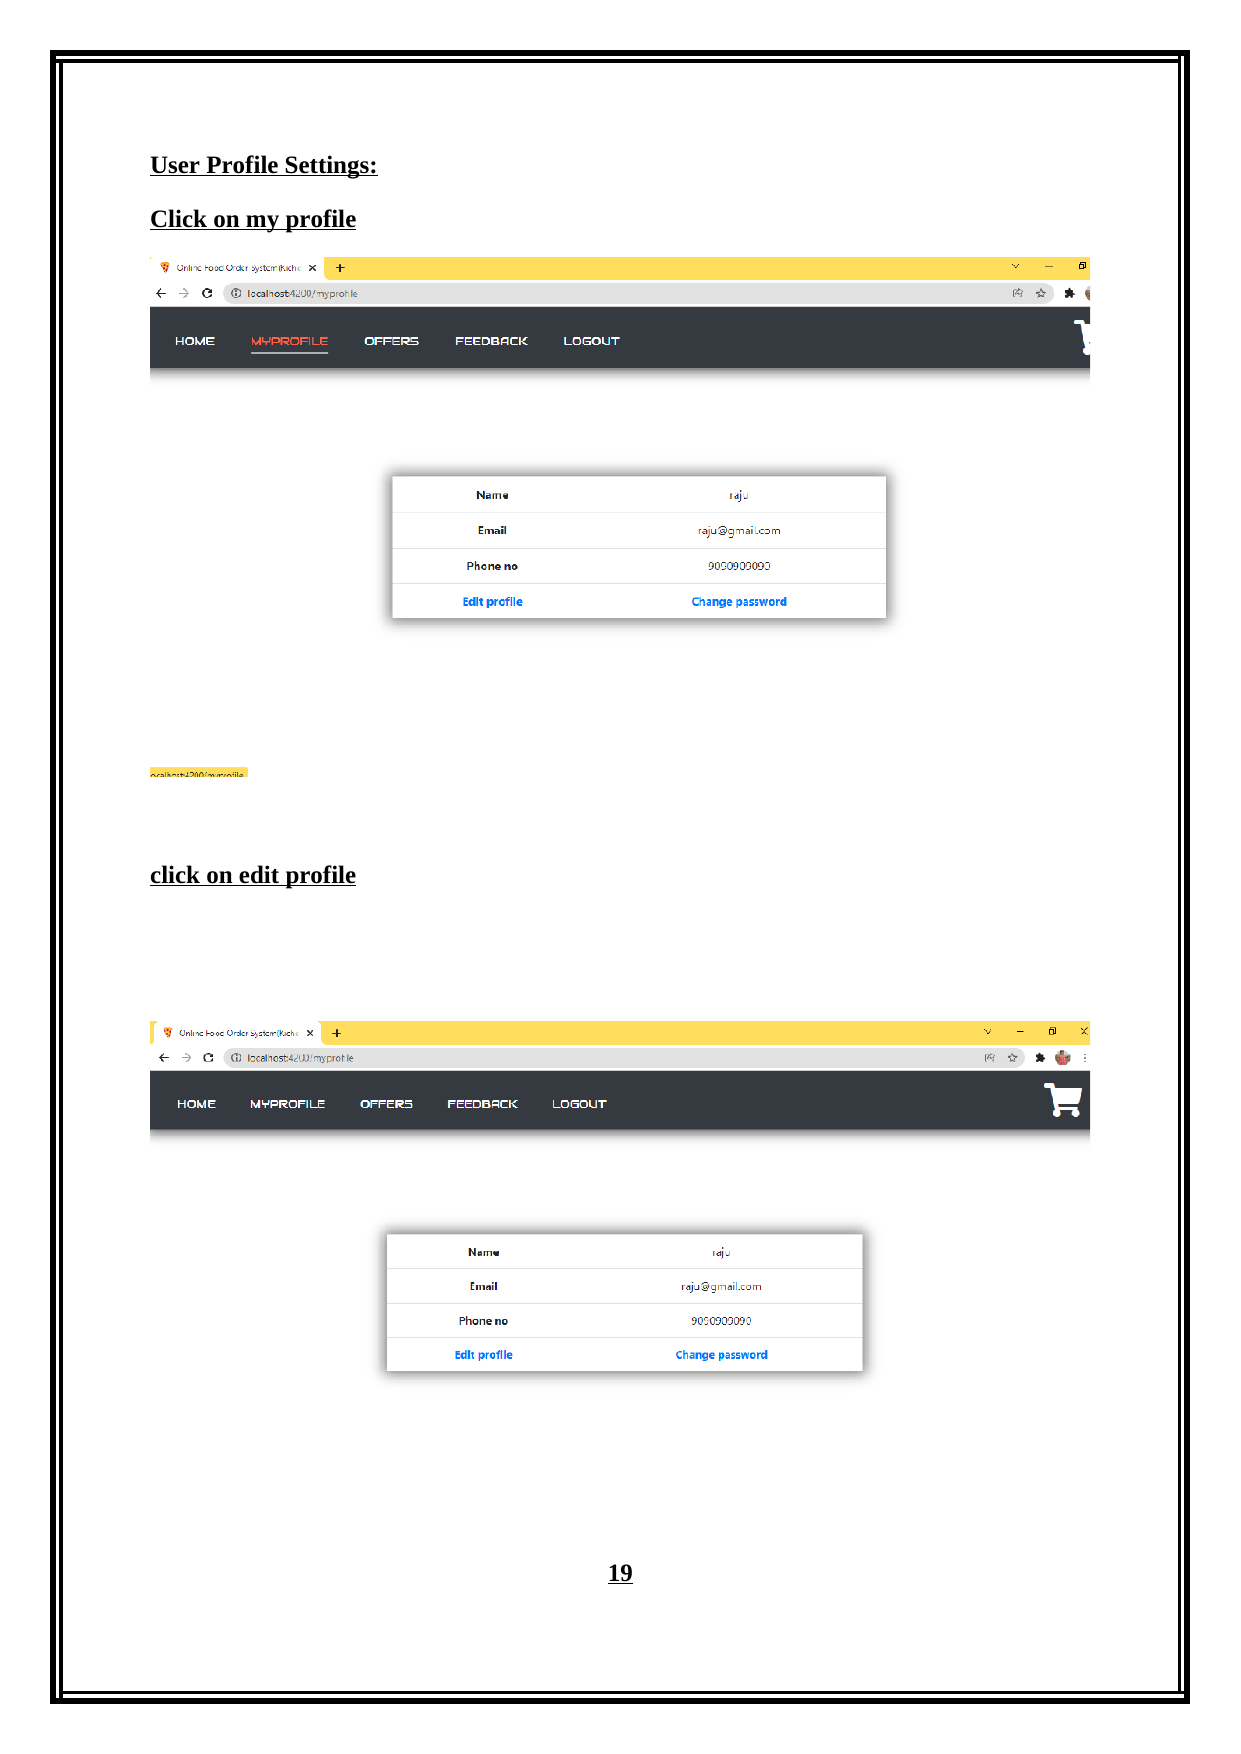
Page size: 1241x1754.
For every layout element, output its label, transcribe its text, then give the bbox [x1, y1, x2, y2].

picture [150, 257, 1091, 777]
text 19 [150, 1529, 1090, 1586]
text click on edit profile [150, 860, 1090, 888]
text Click on my profile [150, 204, 1090, 233]
picture [150, 1021, 1091, 1529]
text User Profile Settings: [150, 150, 1090, 179]
